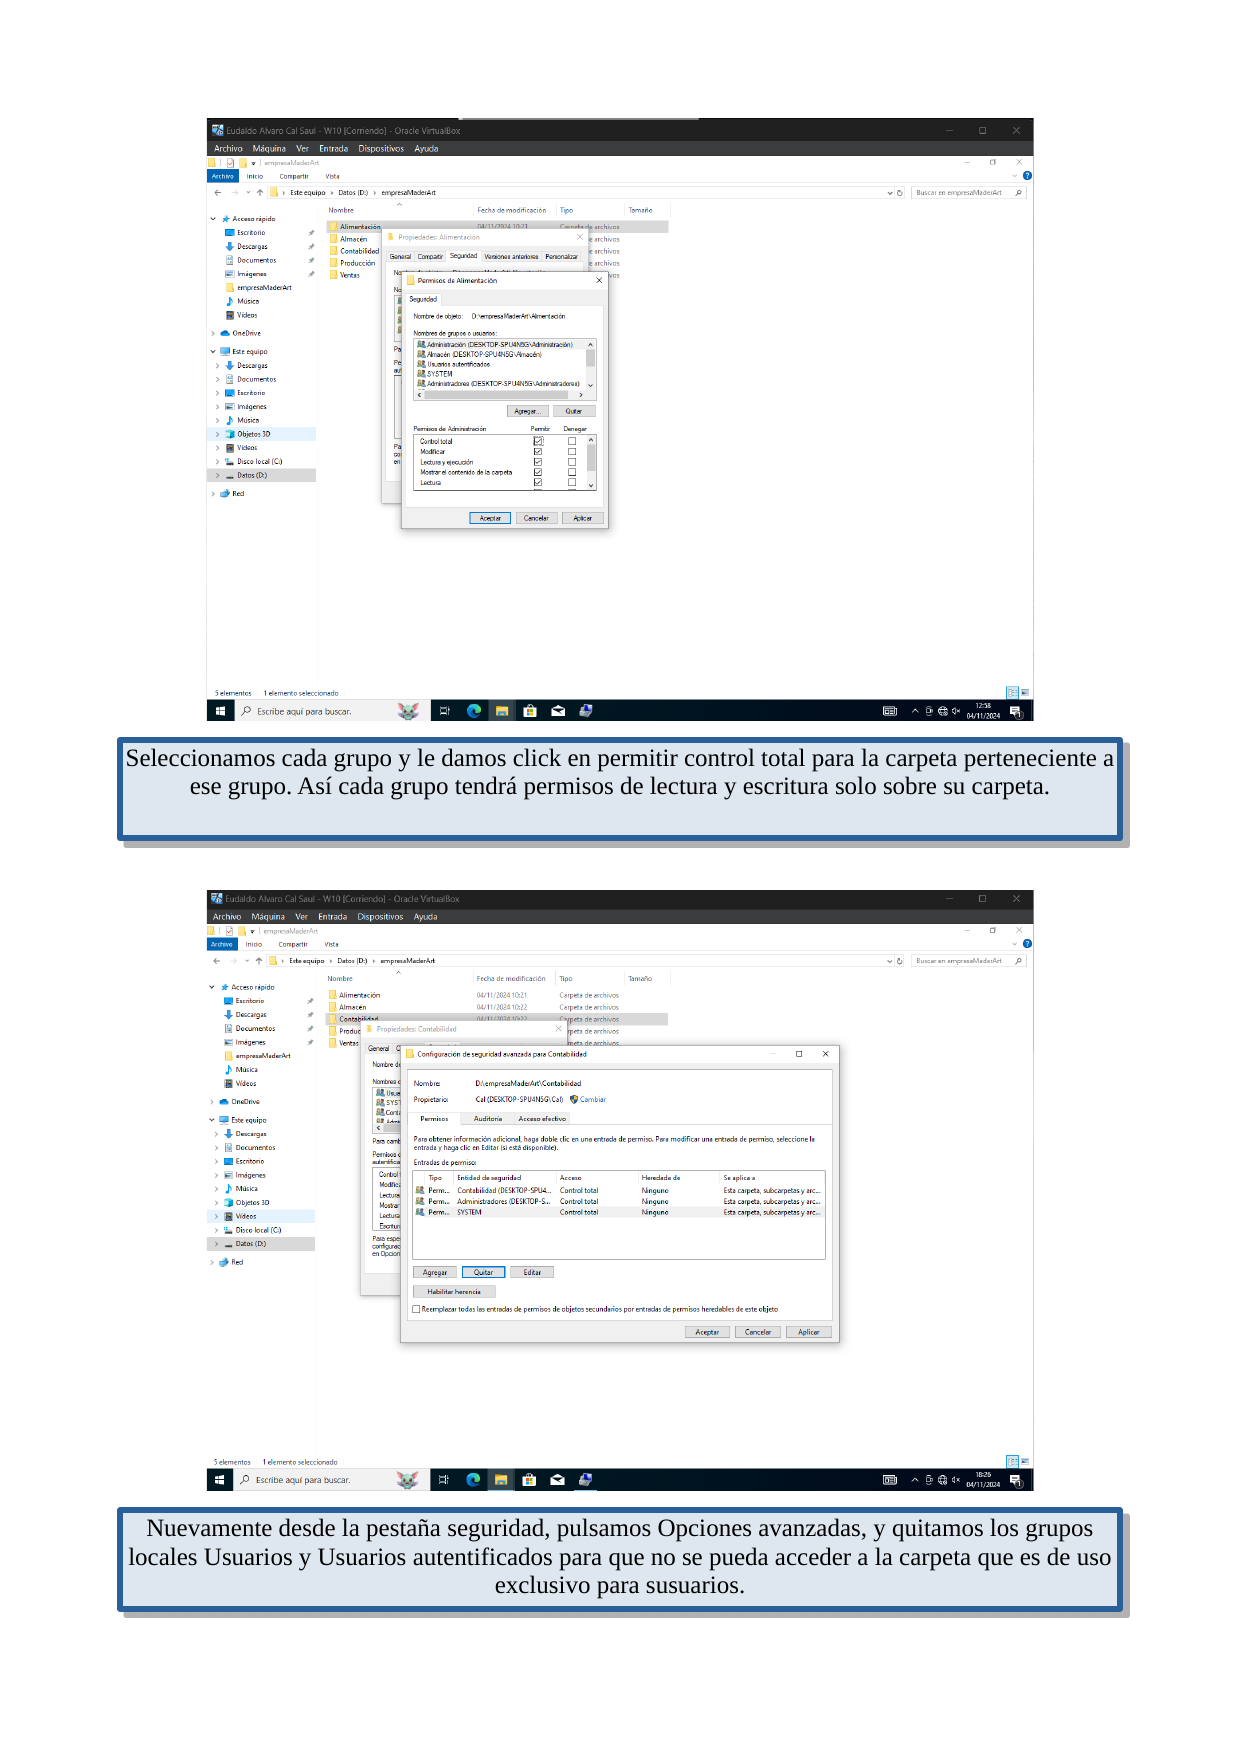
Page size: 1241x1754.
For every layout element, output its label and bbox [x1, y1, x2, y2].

picture [206, 890, 1034, 1491]
picture [206, 118, 1034, 721]
